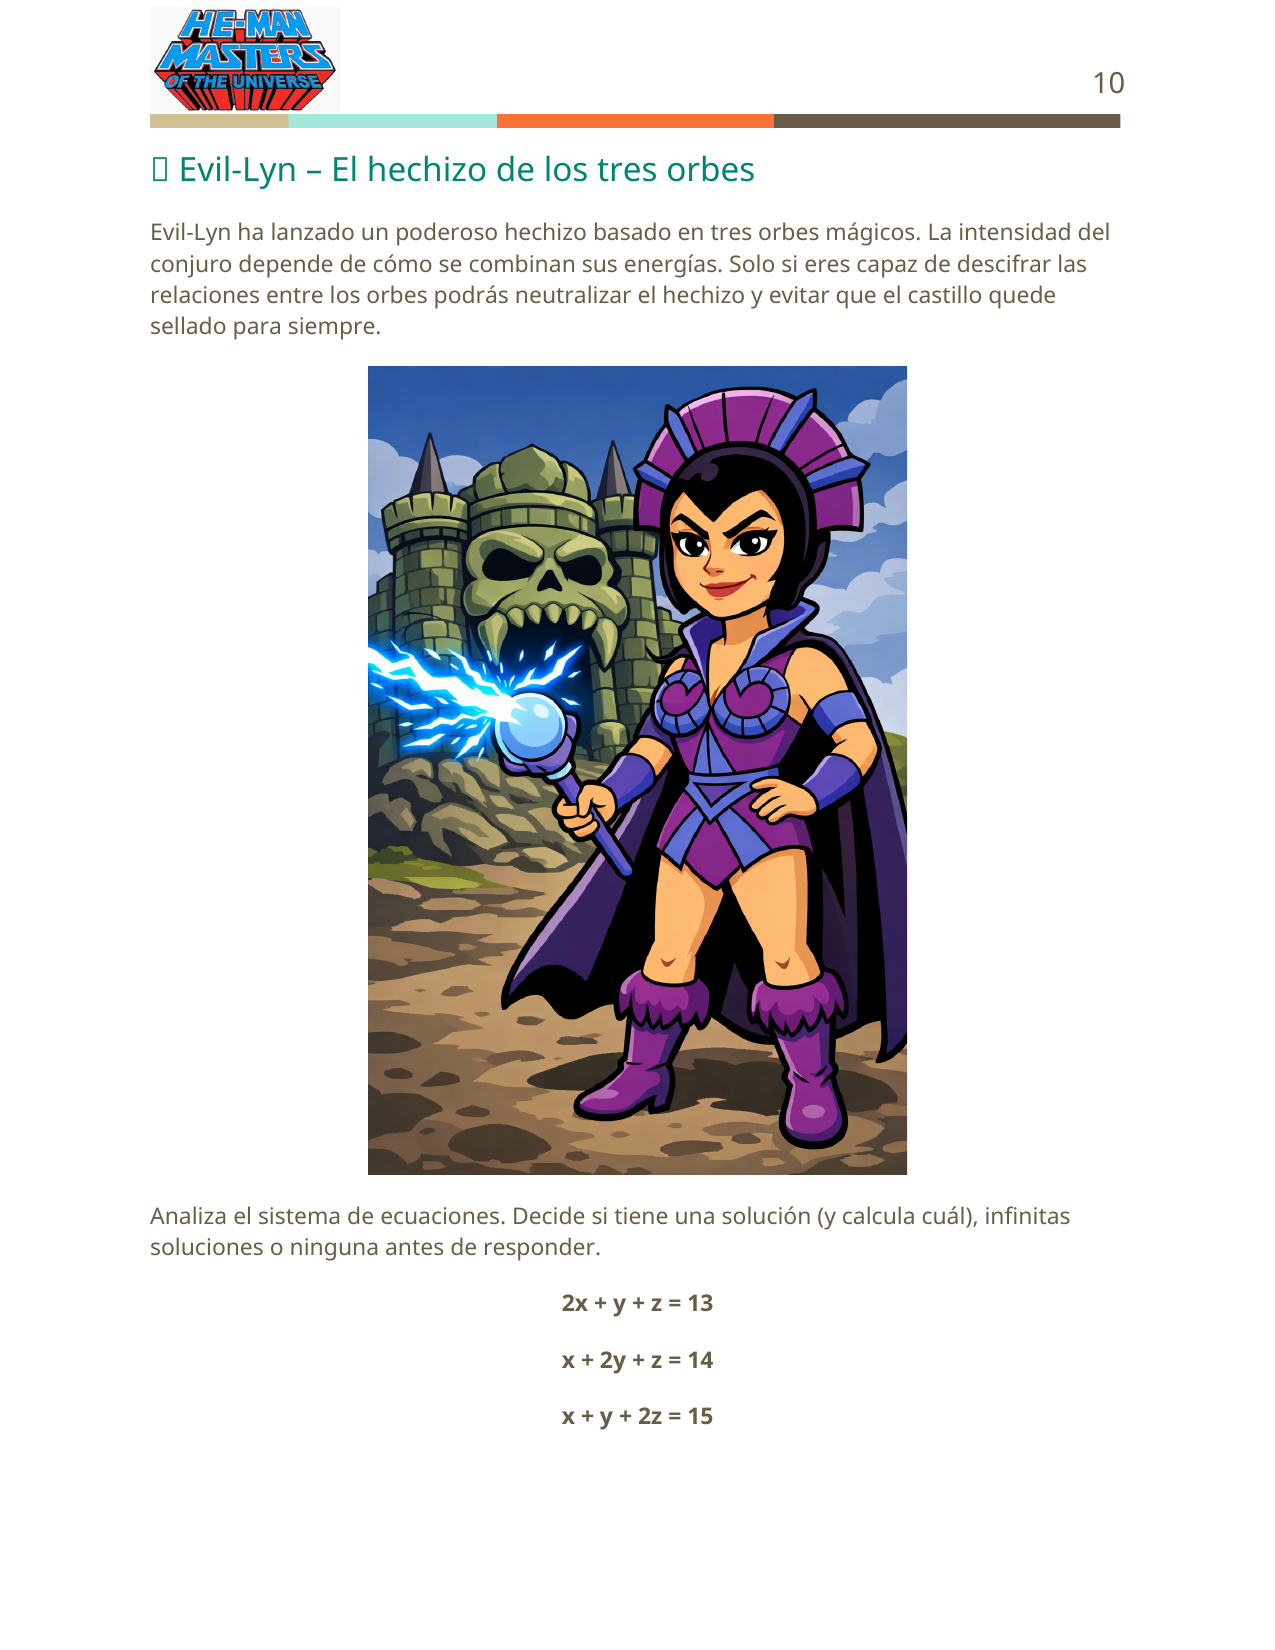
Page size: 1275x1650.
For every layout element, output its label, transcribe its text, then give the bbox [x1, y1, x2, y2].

text x + 2y + z = 14 [150, 1344, 1125, 1375]
picture [150, 114, 1121, 128]
text Analiza el sistema de ecuaciones. Decide si tiene una solución (y calcula cuál), infinitas soluciones o ninguna antes de responder. [150, 1200, 1125, 1262]
subtitle 🧙 Evil-Lyn – El hechizo de los tres orbes [150, 146, 1125, 191]
text Evil-Lyn ha lanzado un poderoso hechizo basado en tres orbes mágicos. La intensidad del conjuro depende de cómo se combinan sus energías. Solo si eres capaz de descifrar las relaciones entre los orbes podrás neutralizar el hechizo y evitar que el castillo quede sellado para siempre. [150, 216, 1125, 341]
text x + y + 2z = 15 [150, 1400, 1125, 1431]
picture [150, 7, 341, 112]
text 2x + y + z = 13 [150, 1287, 1125, 1319]
picture [368, 366, 908, 1175]
